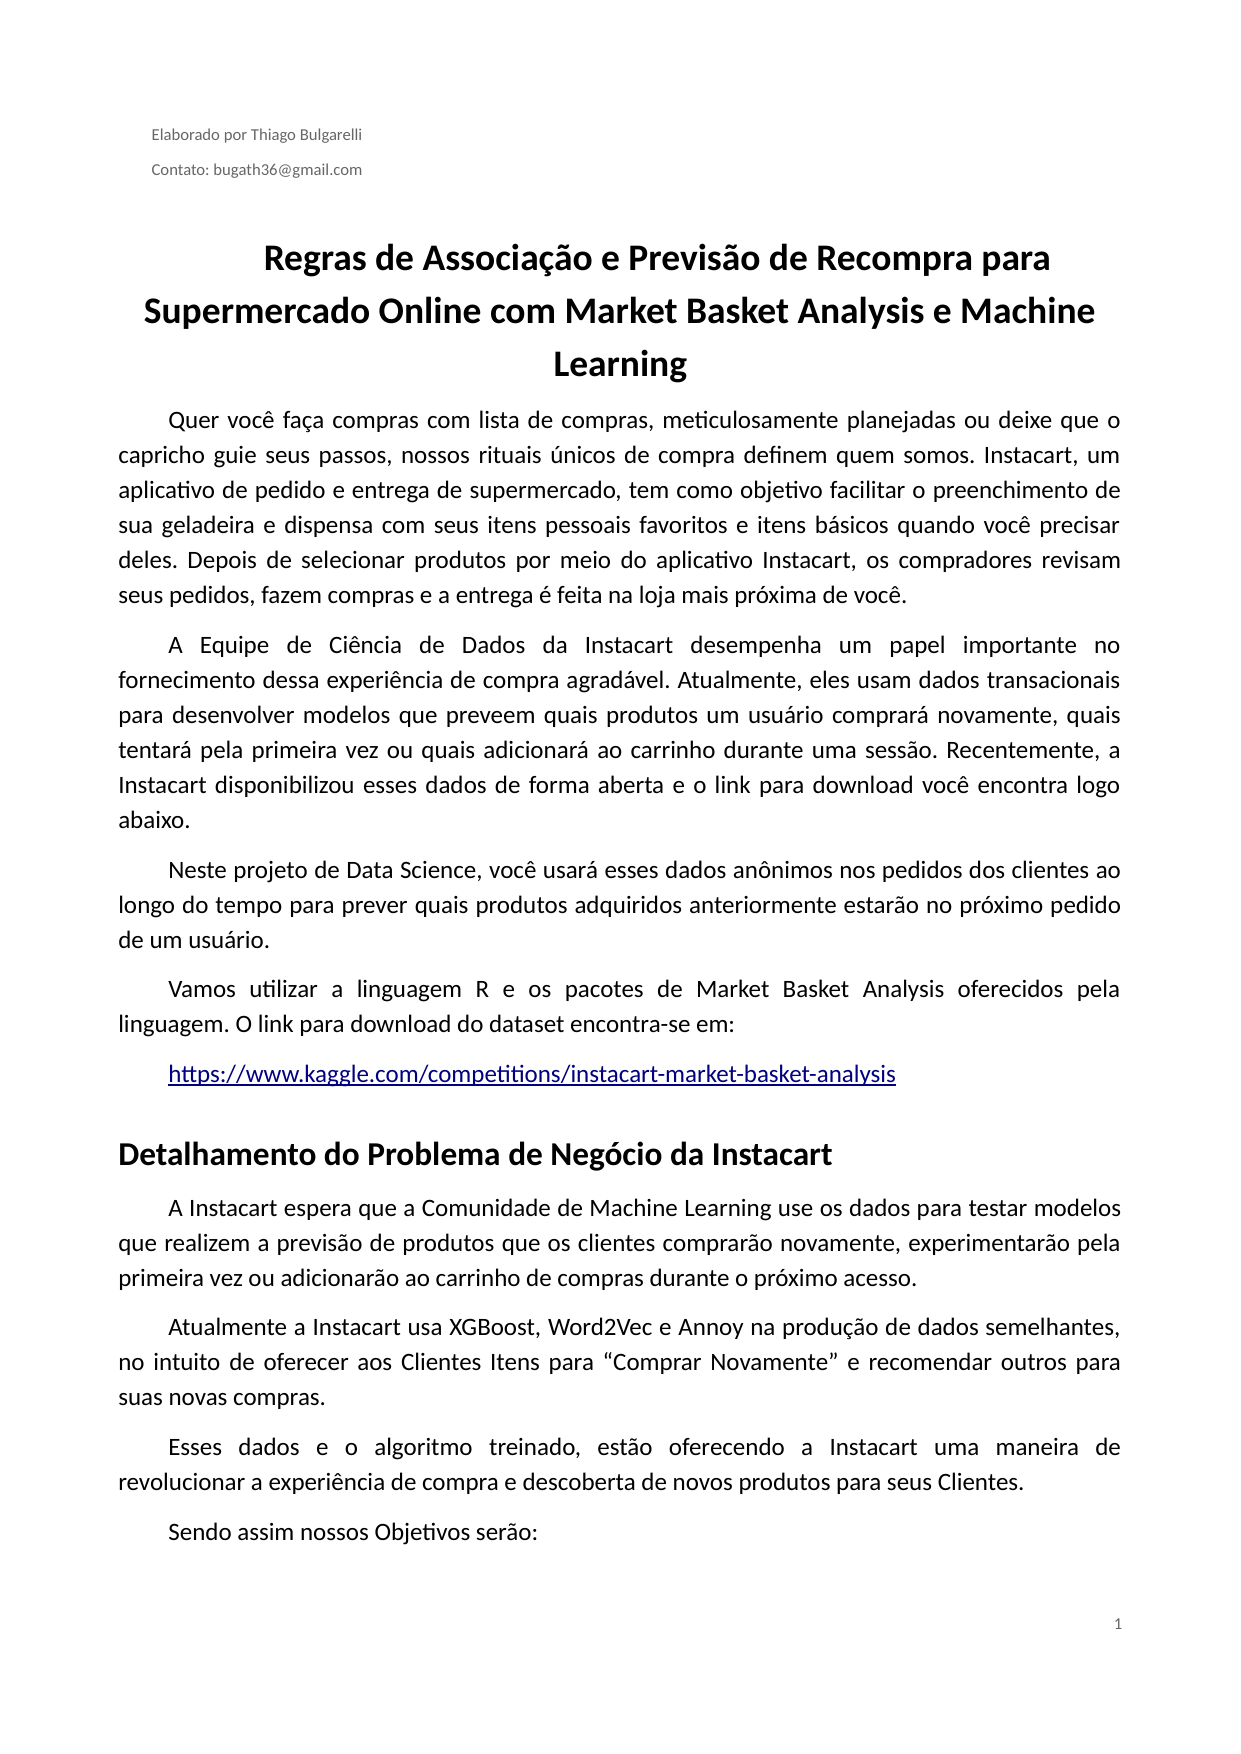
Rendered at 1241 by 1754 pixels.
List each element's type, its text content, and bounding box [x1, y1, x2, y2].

text Sendo assim nossos Objetivos serão: [118, 1516, 1122, 1546]
subtitle Detalhamento do Problema de Negócio da Instacart [118, 1133, 1122, 1173]
text A Equipe de Ciência de Dados da Instacart desempenha um papel importante no fornecimento dessa experiência de compra agradável. Atualmente, eles usam dados transacionais para desenvolver modelos que preveem quais produtos um usuário comprará novamente, quais tentará pela primeira vez ou quais adicionará ao carrinho durante uma sessão. Recentemente, a Instacart disponibilizou esses dados de forma aberta e o link para download você encontra logo abaixo. [118, 629, 1122, 835]
text Quer você faça compras com lista de compras, meticulosamente planejadas ou deixe que o capricho guie seus passos, nossos rituais únicos de compra definem quem somos. Instacart, um aplicativo de pedido e entrega de supermercado, tem como objetivo facilitar o preenchimento de sua geladeira e dispensa com seus itens pessoais favoritos e itens básicos quando você precisar deles. Depois de selecionar produtos por meio do aplicativo Instacart, os compradores revisam seus pedidos, fazem compras e a entrega é feita na loja mais próxima de você. [118, 405, 1122, 610]
text https://www.kaggle.com/competitions/instacart-market-basket-analysis [118, 1058, 1122, 1088]
text Vamos utilizar a linguagem R e os pacotes de Market Basket Analysis oferecidos pela linguagem. O link para download do dataset encontra-se em: [118, 973, 1122, 1039]
title Regras de Associação e Previsão de Recompra para Supermercado Online com Market Basket Analysis e Machine Learning [118, 234, 1122, 385]
text Atualmente a Instacart usa XGBoost, Word2Vec e Annoy na produção de dados semelhantes, no intuito de oferecer aos Clientes Itens para “Comprar Novamente” e recomendar outros para suas novas compras. [118, 1311, 1122, 1412]
text Neste projeto de Data Science, você usará esses dados anônimos nos pedidos dos clientes ao longo do tempo para prever quais produtos adquiridos anteriormente estarão no próximo pedido de um usuário. [118, 854, 1122, 954]
text A Instacart espera que a Comunidade de Machine Learning use os dados para testar modelos que realizem a previsão de produtos que os clientes comprarão novamente, experimentarão pela primeira vez ou adicionarão ao carrinho de compras durante o próximo acesso. [118, 1192, 1122, 1292]
text Esses dados e o algoritmo treinado, estão oferecendo a Instacart uma maneira de revolucionar a experiência de compra e descoberta de novos produtos para seus Clientes. [118, 1431, 1122, 1497]
